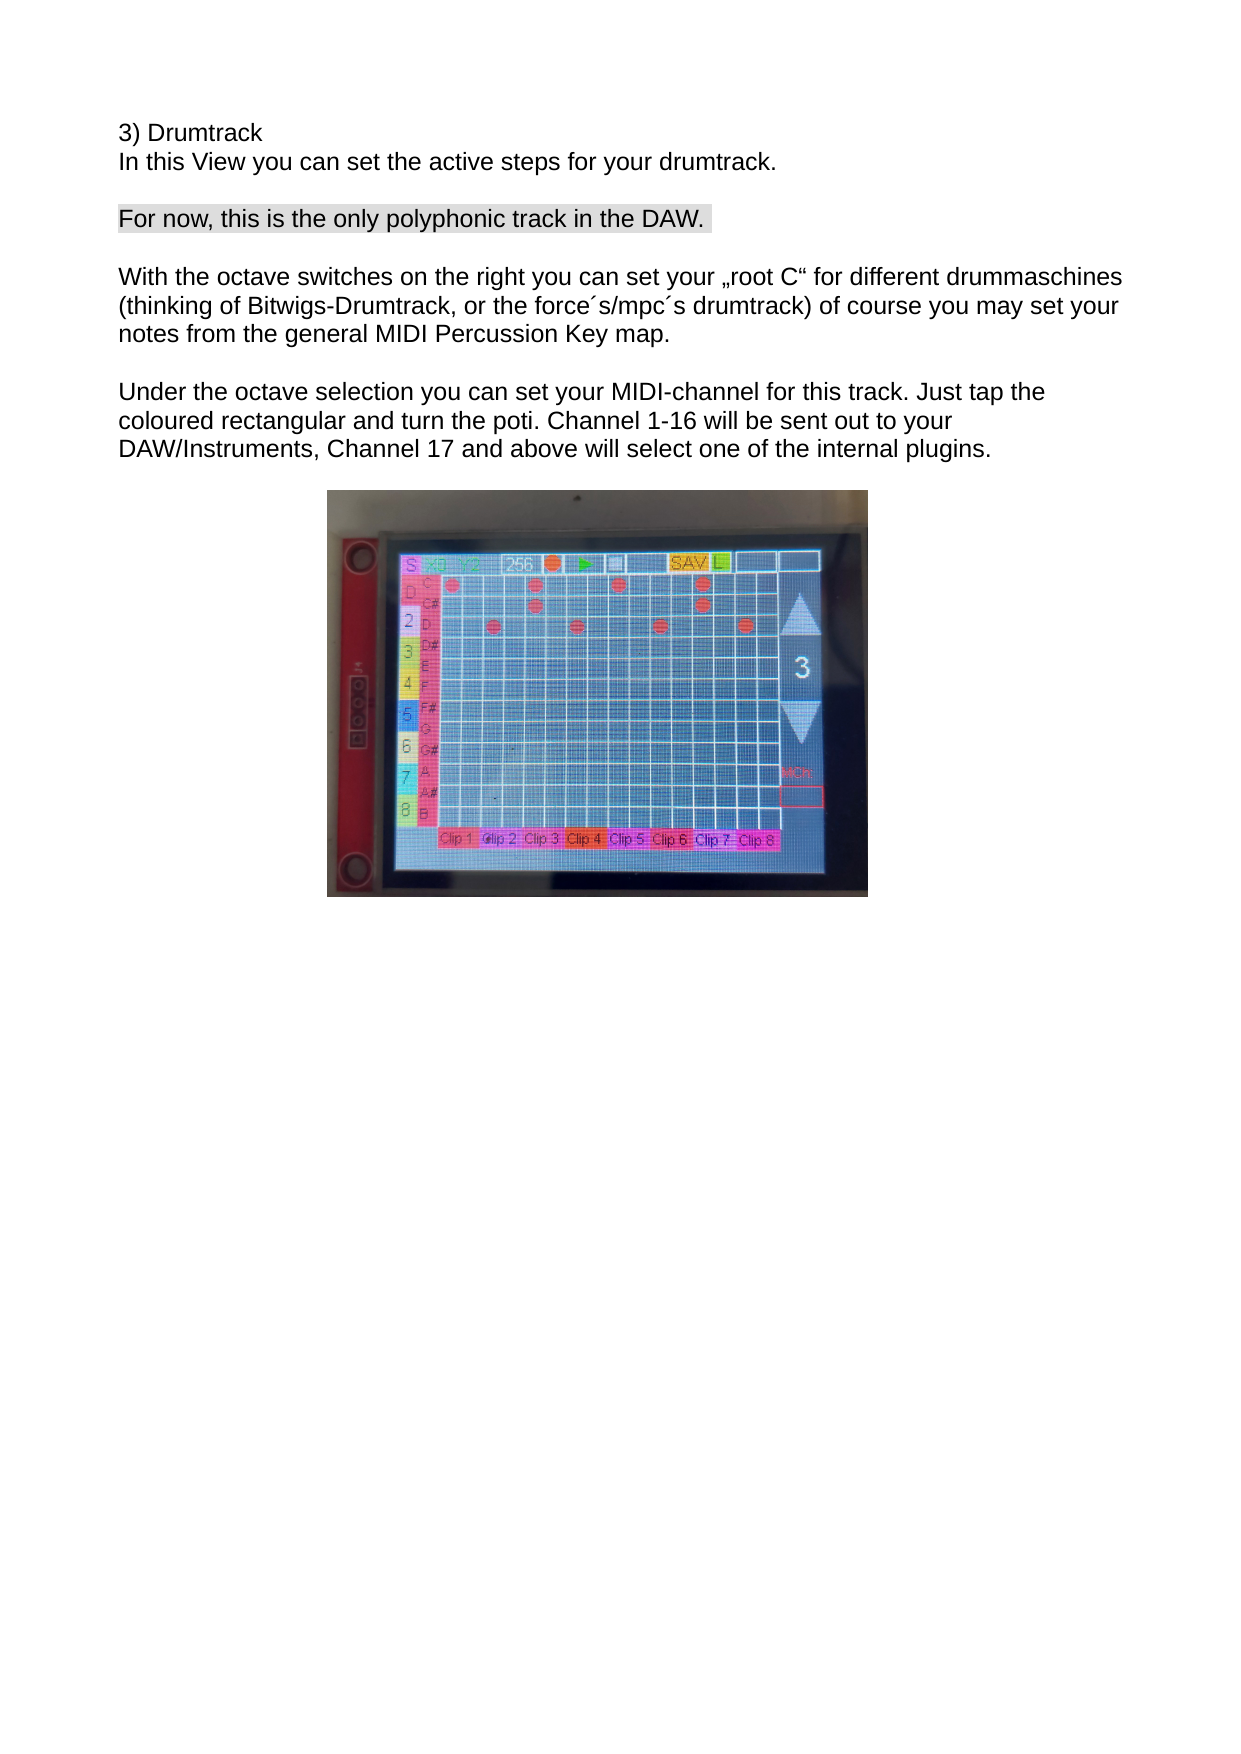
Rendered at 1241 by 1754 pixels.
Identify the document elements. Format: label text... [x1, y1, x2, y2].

text For now, this is the only polyphonic track in the DAW. [118, 204, 1139, 262]
text 3) Drumtrack [118, 118, 1139, 147]
picture [327, 490, 868, 897]
text In this View you can set the active steps for your drumtrack. [118, 147, 1139, 176]
text Under the octave selection you can set your MIDI-channel for this track. Just tap the coloured rectangular and turn the poti. Channel 1-16 will be sent out to your DAW/Instruments, Channel 17 and above will select one of the internal plugins. [118, 377, 1139, 463]
text With the octave switches on the right you can set your „root C“ for different drummaschines (thinking of Bitwigs-Drumtrack, or the force´s/mpc´s drumtrack) of course you may set your notes from the general MIDI Percussion Key map. [118, 262, 1139, 348]
